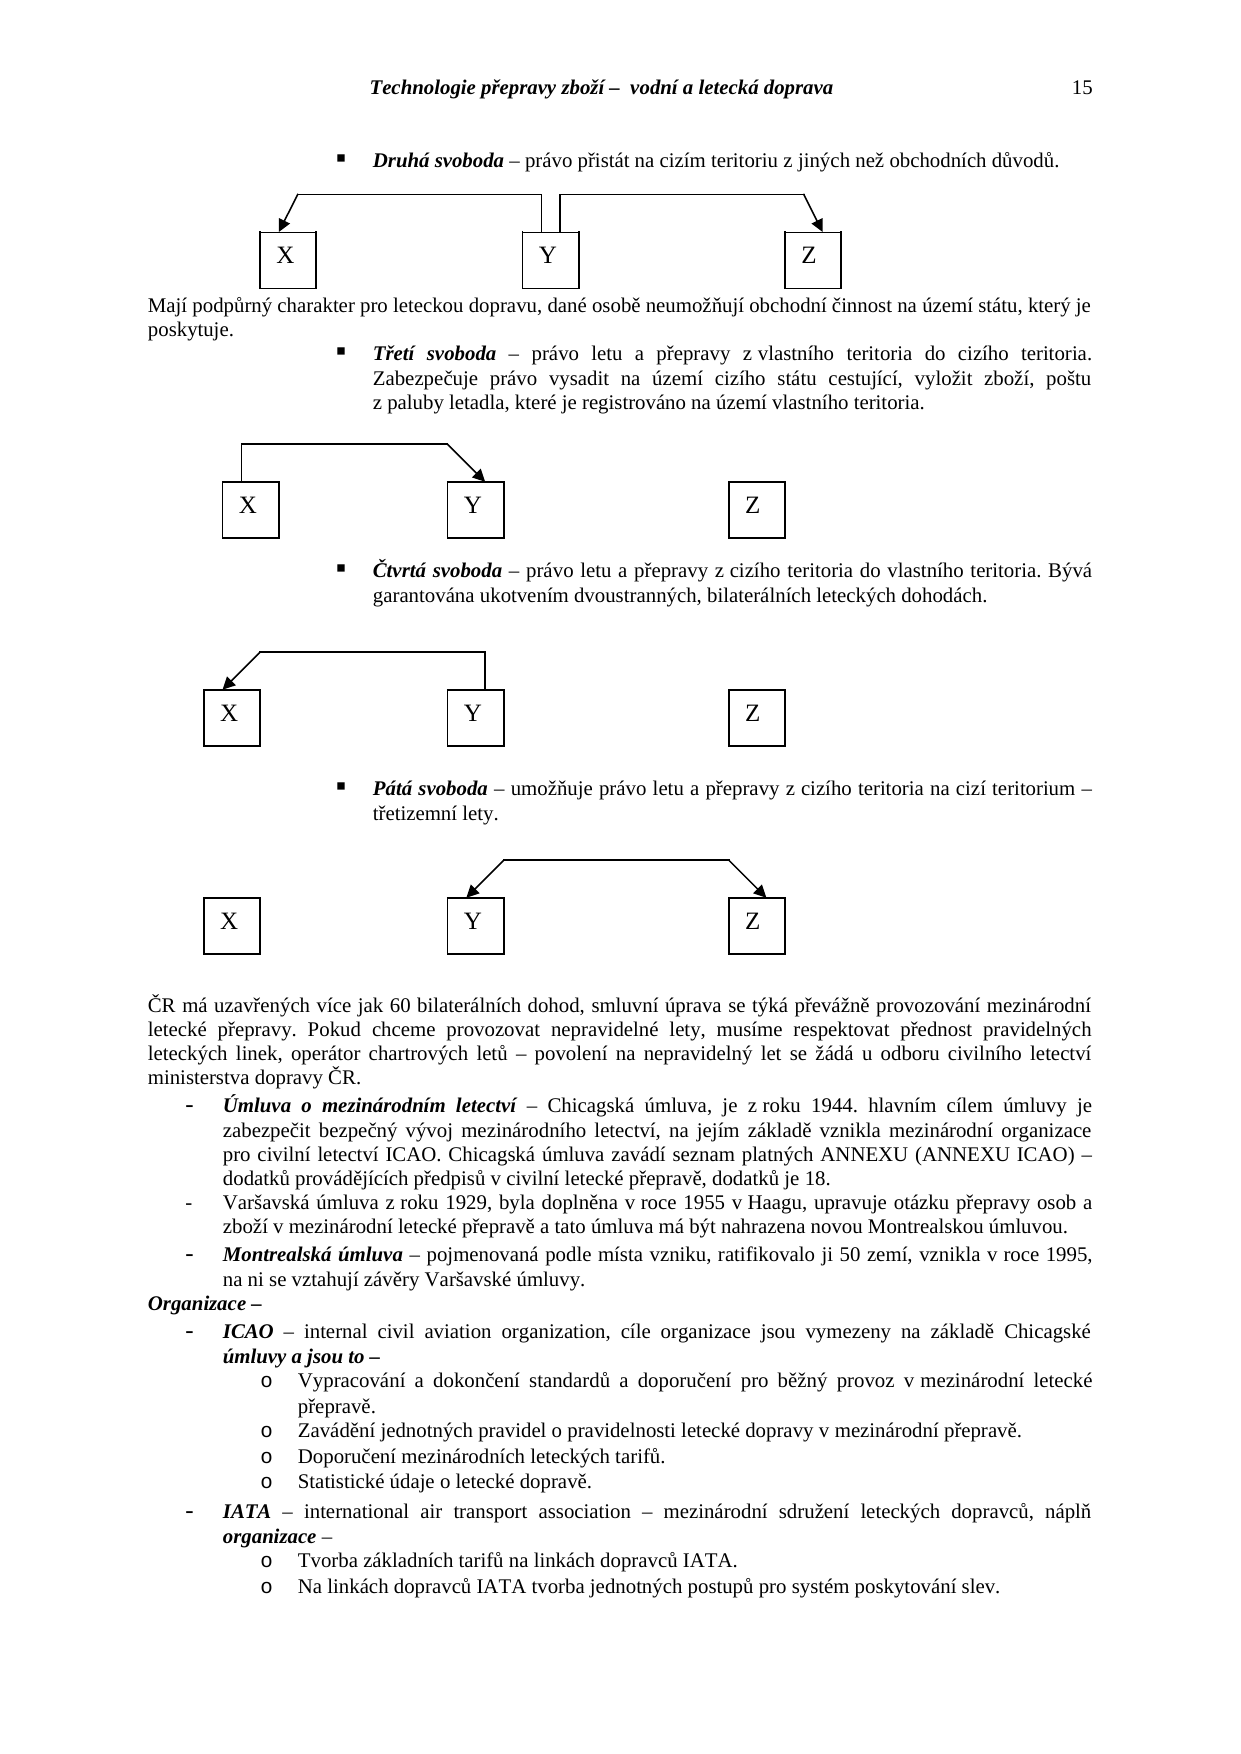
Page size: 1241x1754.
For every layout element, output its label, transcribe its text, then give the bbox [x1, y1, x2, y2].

list Na linkách dopravců IATA tvorba jednotných postupů pro systém poskytování slev. [260, 1574, 1093, 1599]
text X [220, 698, 244, 727]
text X [220, 906, 244, 935]
list Vypracování a dokončení standardů a doporučení pro běžný provoz v mezinárodní letecké přepravě. [260, 1368, 1093, 1418]
text Z [801, 241, 826, 269]
list Tvorba základních tarifů na linkách dopravců IATA. [260, 1548, 1093, 1574]
text X [276, 241, 301, 269]
text Y [463, 906, 488, 935]
list Varšavská úmluva z roku 1929, byla doplněna v roce 1955 v Haagu, upravuje otázku přepravy osob a zboží v mezinárodní letecké přepravě a tato úmluva má být nahrazena novou Montrealskou úmluvou. [185, 1190, 1093, 1238]
list Čtvrtá svoboda – právo letu a přepravy z cizího teritoria do vlastního teritoria. Bývá garantována ukotvením dvoustranných, bilaterálních leteckých dohodách. [335, 558, 1093, 607]
list Montrealská úmluva – pojmenovaná podle místa vzniku, ratifikovalo ji 50 zemí, vznikla v roce 1995, na ni se vztahují závěry Varšavské úmluvy. [185, 1238, 1093, 1291]
text Mají podpůrný charakter pro leteckou dopravu, dané osobě neumožňují obchodní činnost na území státu, který je poskytuje. [148, 293, 1093, 341]
text Z [745, 490, 769, 519]
list ICAO – internal civil aviation organization, cíle organizace jsou vymezeny na základě Chicagské úmluvy a jsou to – [185, 1315, 1093, 1368]
text X [238, 490, 263, 519]
list Statistické údaje o letecké dopravě. [260, 1469, 1093, 1495]
text Y [538, 241, 563, 269]
list IATA – international air transport association – mezinárodní sdružení leteckých dopravců, náplň organizace – [185, 1495, 1093, 1548]
list Zavádění jednotných pravidel o pravidelnosti letecké dopravy v mezinárodní přepravě. [260, 1418, 1093, 1444]
text Z [745, 698, 769, 727]
text ČR má uzavřených více jak 60 bilaterálních dohod, smluvní úprava se týká převážně provozování mezinárodní letecké přepravy. Pokud chceme provozovat nepravidelné lety, musíme respektovat přednost pravidelných leteckých linek, operátor chartrových letů – povolení na nepravidelný let se žádá u odboru civilního letectví ministerstva dopravy ČR. [148, 993, 1093, 1089]
list Doporučení mezinárodních leteckých tarifů. [260, 1444, 1093, 1469]
text Z [745, 906, 769, 935]
list Pátá svoboda – umožňuje právo letu a přepravy z cizího teritoria na cizí teritorium – třetizemní lety. [335, 776, 1093, 825]
list Druhá svoboda – právo přistát na cizím teritoriu z jiných než obchodních důvodů. [335, 148, 1093, 172]
list Třetí svoboda – právo letu a přepravy z vlastního teritoria do cizího teritoria. Zabezpečuje právo vysadit na území cizího státu cestující, vyložit zboží, poštu z paluby letadla, které je registrováno na území vlastního teritoria. [335, 341, 1093, 414]
subtitle Organizace – [148, 1291, 1093, 1315]
text Y [463, 490, 488, 519]
text Y [463, 698, 488, 727]
list Úmluva o mezinárodním letectví – Chicagská úmluva, je z roku 1944. hlavním cílem úmluvy je zabezpečit bezpečný vývoj mezinárodního letectví, na jejím základě vznikla mezinárodní organizace pro civilní letectví ICAO. Chicagská úmluva zavádí seznam platných ANNEXU (ANNEXU ICAO) – dodatků provádějících předpisů v civilní letecké přepravě, dodatků je 18. [185, 1089, 1093, 1190]
